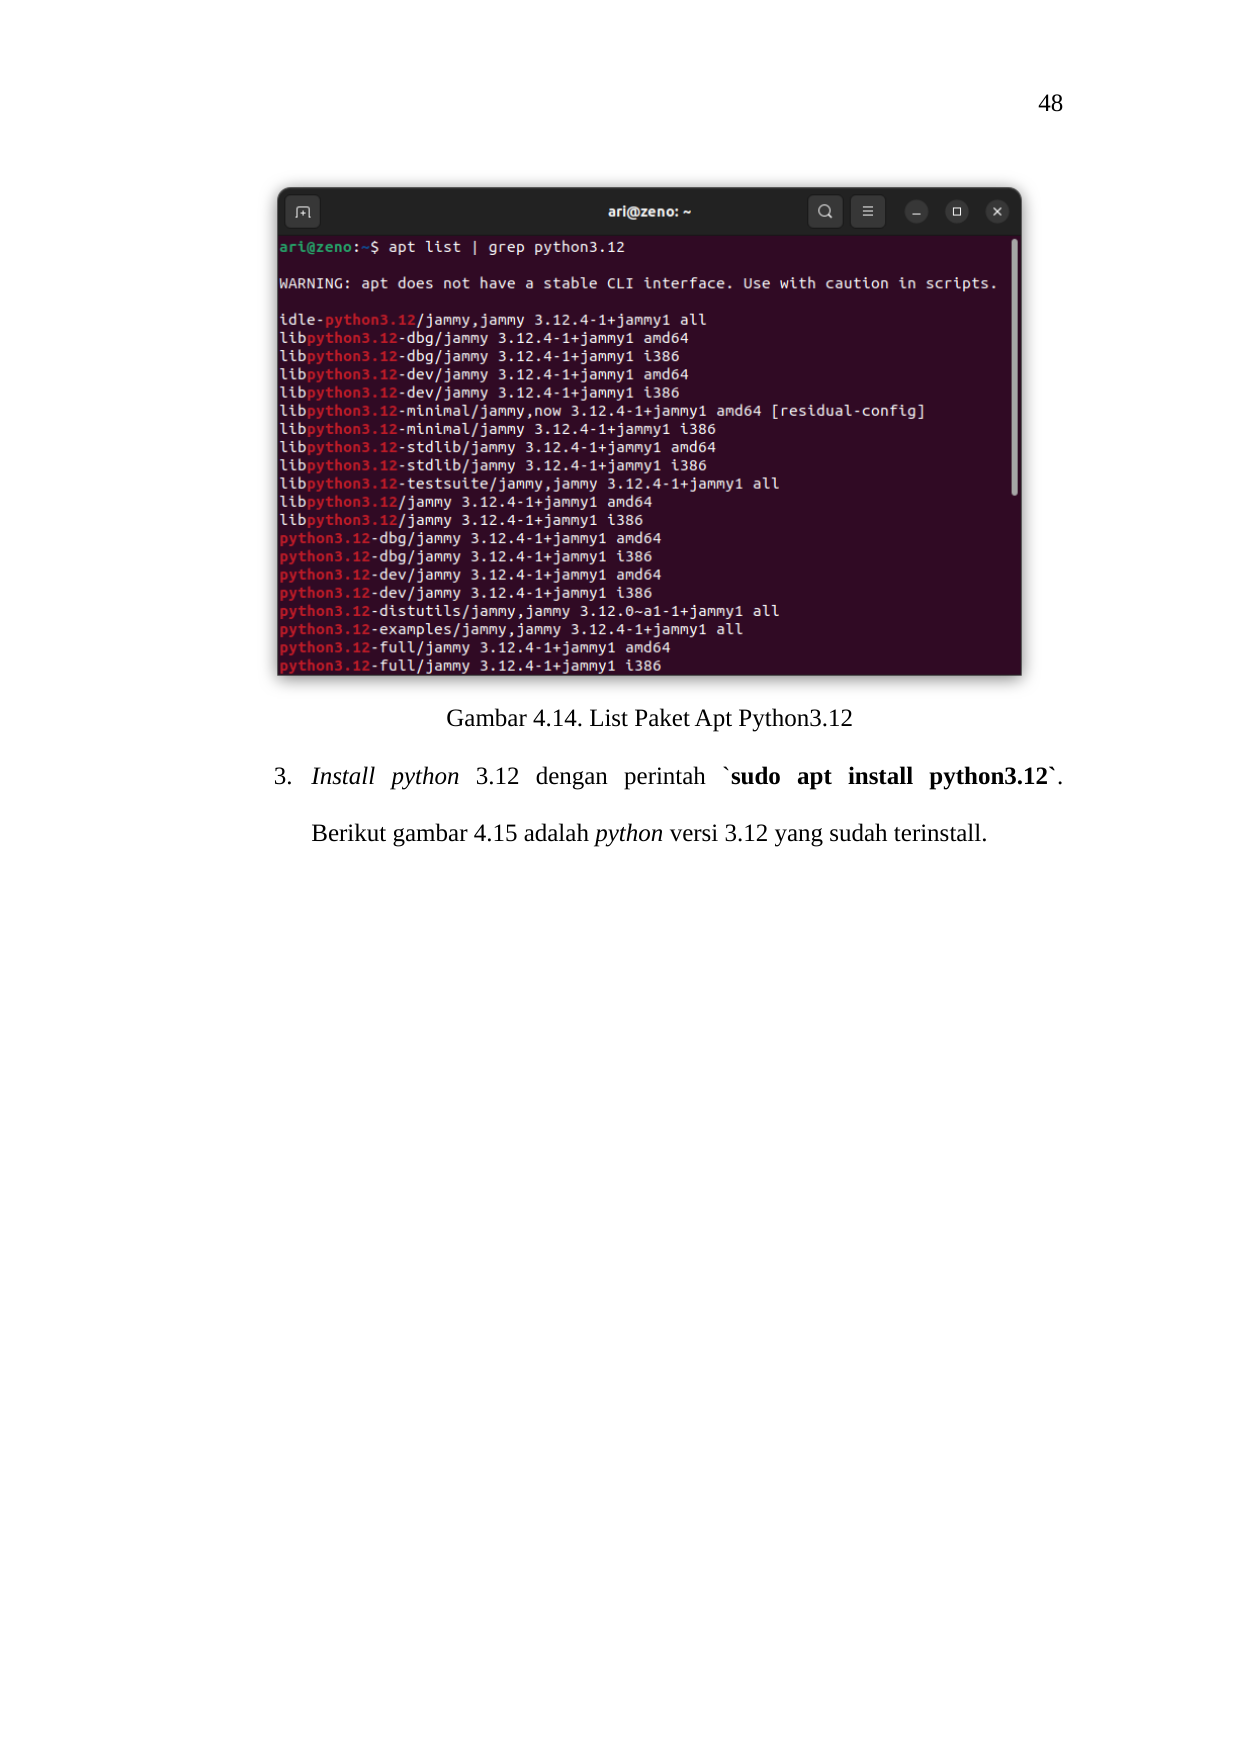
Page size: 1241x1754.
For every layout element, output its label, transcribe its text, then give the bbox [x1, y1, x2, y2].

list Install python 3.12 dengan perintah `sudo apt install python3.12`. Berikut gambar 4.15 adalah python versi 3.12 yang sudah terinstall. [274, 165, 1063, 847]
list Gambar 4.14. List paket apt python3.12 [253, 704, 1046, 732]
picture [252, 165, 1047, 704]
